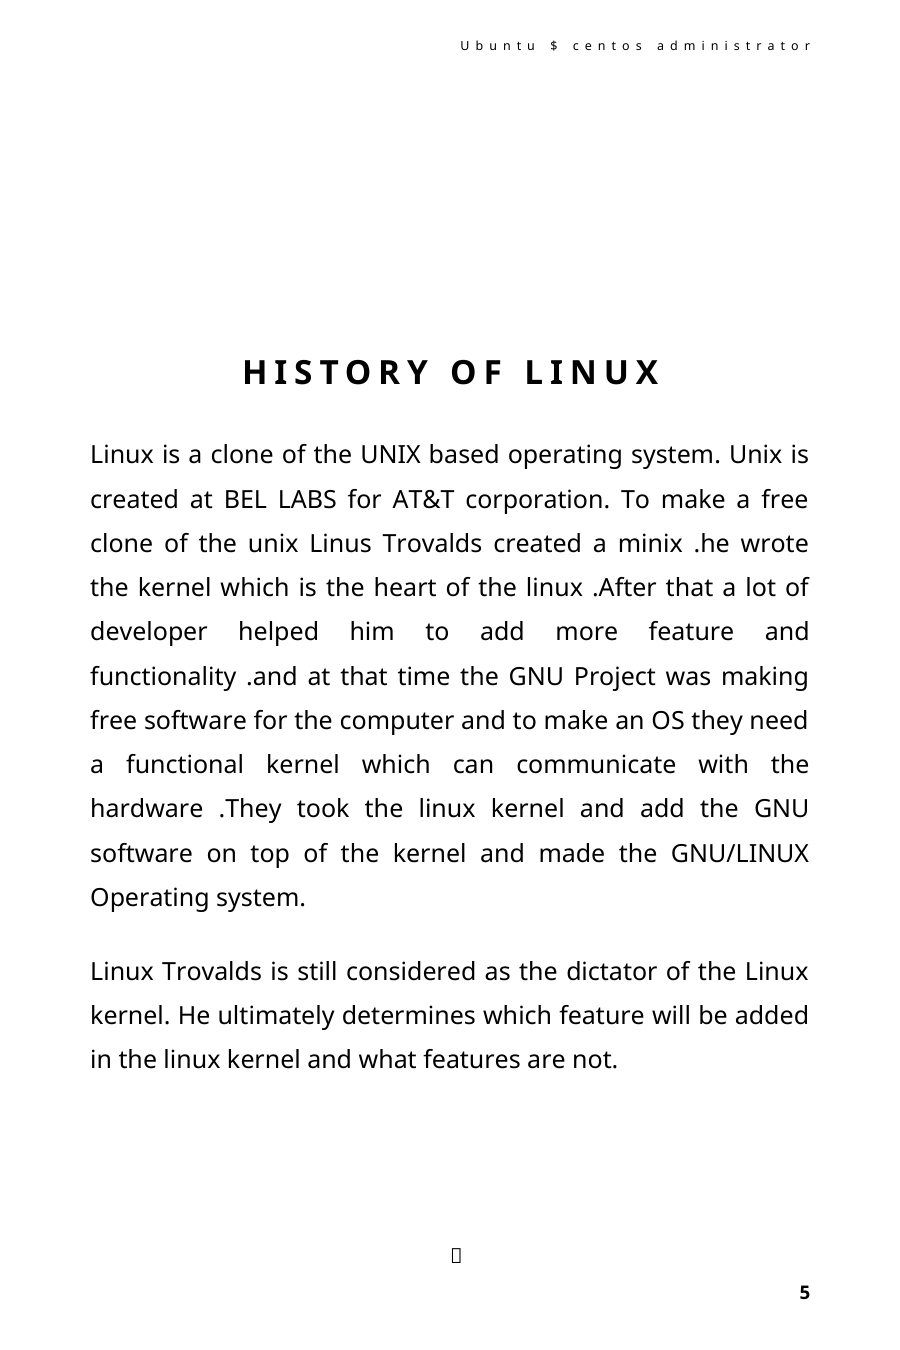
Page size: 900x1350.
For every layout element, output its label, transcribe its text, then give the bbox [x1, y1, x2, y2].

text Linux Trovalds is still considered as the dictator of the Linux kernel. He ultimately determines which feature will be added in the linux kernel and what features are not. [90, 953, 810, 1076]
text Linux is a clone of the UNIX based operating system. Unix is created at BEL LABS for AT&T corporation. To make a free clone of the unix Linus Trovalds created a minix .he wrote the kernel which is the heart of the linux .After that a lot of developer helped him to add more feature and functionality .and at that time the GNU Project was making free software for the computer and to make an OS they need a functional kernel which can communicate with the hardware .They took the linux kernel and add the GNU software on top of the kernel and made the GNU/LINUX Operating system. [90, 437, 810, 914]
subtitle HISTORY OF LINUX [90, 349, 810, 394]
